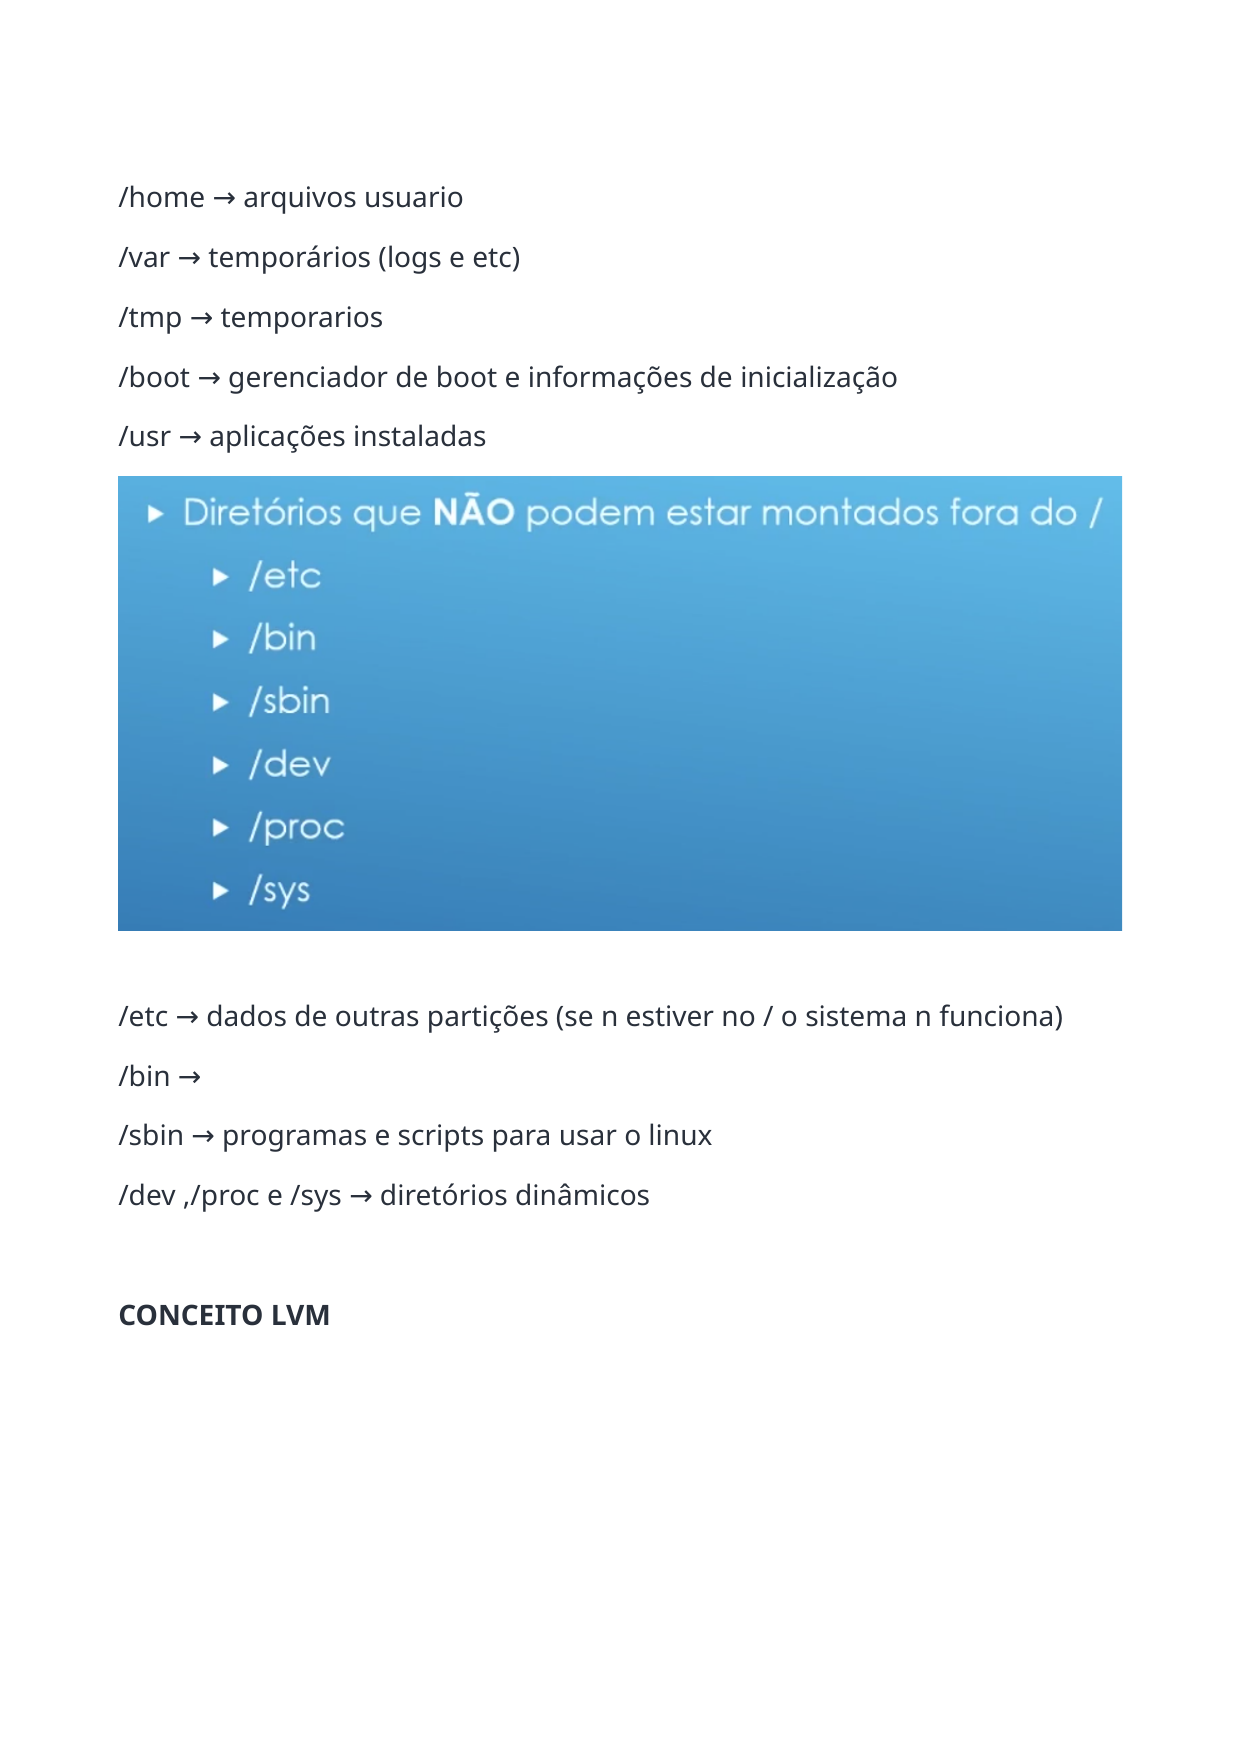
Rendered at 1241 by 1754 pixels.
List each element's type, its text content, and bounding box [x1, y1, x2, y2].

text /dev ,/proc e /sys → diretórios dinâmicos [118, 1175, 1122, 1214]
text CONCEITO LVM [118, 1295, 1122, 1333]
text /var → temporários (logs e etc) [118, 237, 1122, 276]
text /tmp → temporarios [118, 297, 1122, 336]
text /home → arquivos usuario [118, 178, 1122, 216]
text /usr → aplicações instaladas [118, 417, 1122, 455]
picture [118, 476, 1123, 931]
text /bin → [118, 1056, 1122, 1094]
text /sbin → programas e scripts para usar o linux [118, 1116, 1122, 1154]
text /etc → dados de outras partições (se n estiver no / o sistema n funciona) [118, 996, 1122, 1035]
text /boot → gerenciador de boot e informações de inicialização [118, 357, 1122, 395]
